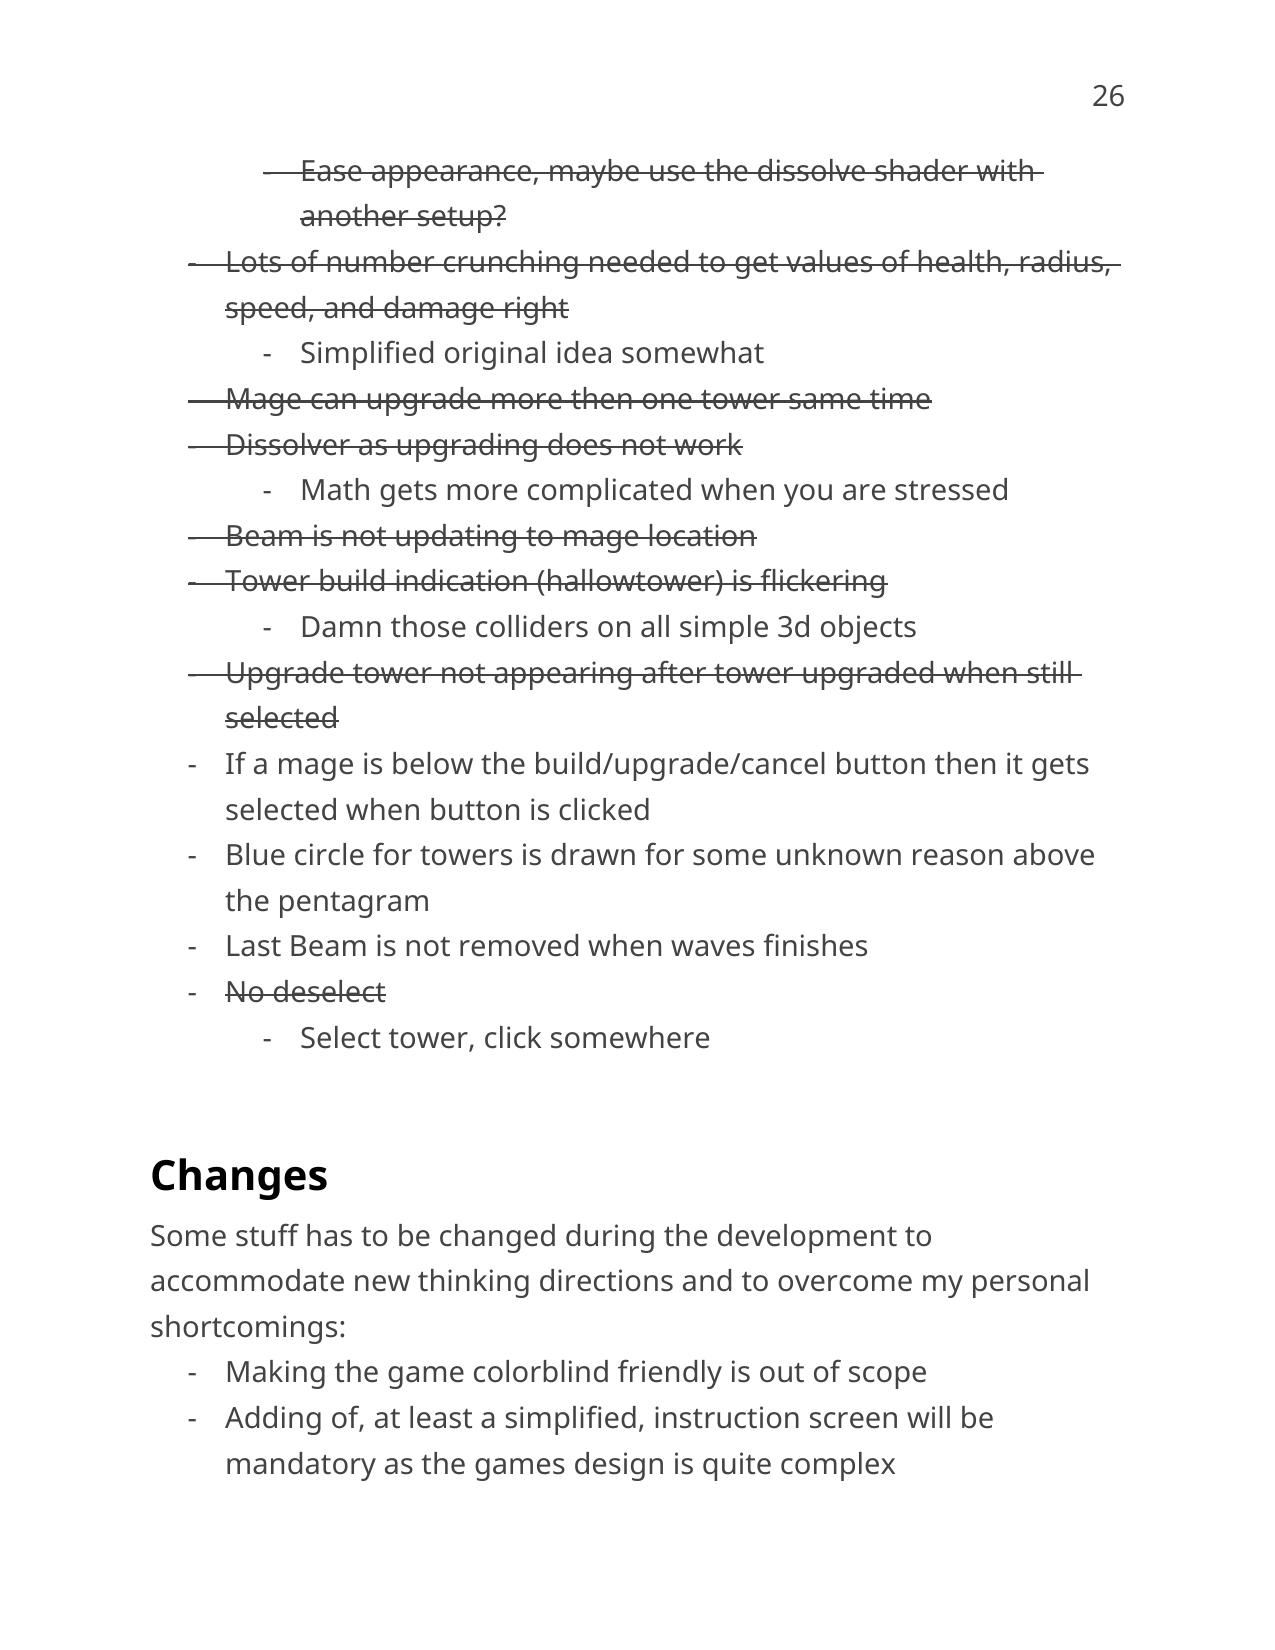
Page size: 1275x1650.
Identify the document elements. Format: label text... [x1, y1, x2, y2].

list Select tower, click somewhere [262, 1017, 1125, 1057]
list Dissolver as upgrading does not work [187, 424, 1125, 463]
list Tower build indication (hallowtower) is flickering [187, 561, 1125, 600]
list Mage can upgrade more then one tower same time [187, 378, 1125, 418]
list Last Beam is not removed when waves finishes [187, 926, 1125, 965]
text Some stuff has to be changed during the development to accommodate new thinking directions and to overcome my personal shortcomings: [150, 1215, 1125, 1346]
list Ease appearance, maybe use the dissolve shader with another setup? [262, 150, 1125, 235]
subtitle Changes [150, 1146, 1125, 1202]
list Making the game colorblind friendly is out of scope [187, 1352, 1125, 1391]
list Lots of number crunching needed to get values of health, radius, speed, and damage right [187, 241, 1125, 327]
list No deselect [187, 971, 1125, 1011]
list Beam is not updating to mage location [187, 515, 1125, 555]
list If a mage is below the build/upgrade/cancel button then it gets selected when button is clicked [187, 743, 1125, 828]
list Math gets more complicated when you are stressed [262, 469, 1125, 509]
list Adding of, at least a simplified, instruction screen will be mandatory as the games design is quite complex [187, 1397, 1125, 1483]
list Simplified original idea somewhat [262, 332, 1125, 372]
list Upgrade tower not appearing after tower upgraded when still selected [187, 652, 1125, 737]
list Damn those colliders on all simple 3d objects [262, 606, 1125, 646]
list Blue circle for towers is drawn for some unknown reason above the pentagram [187, 834, 1125, 920]
